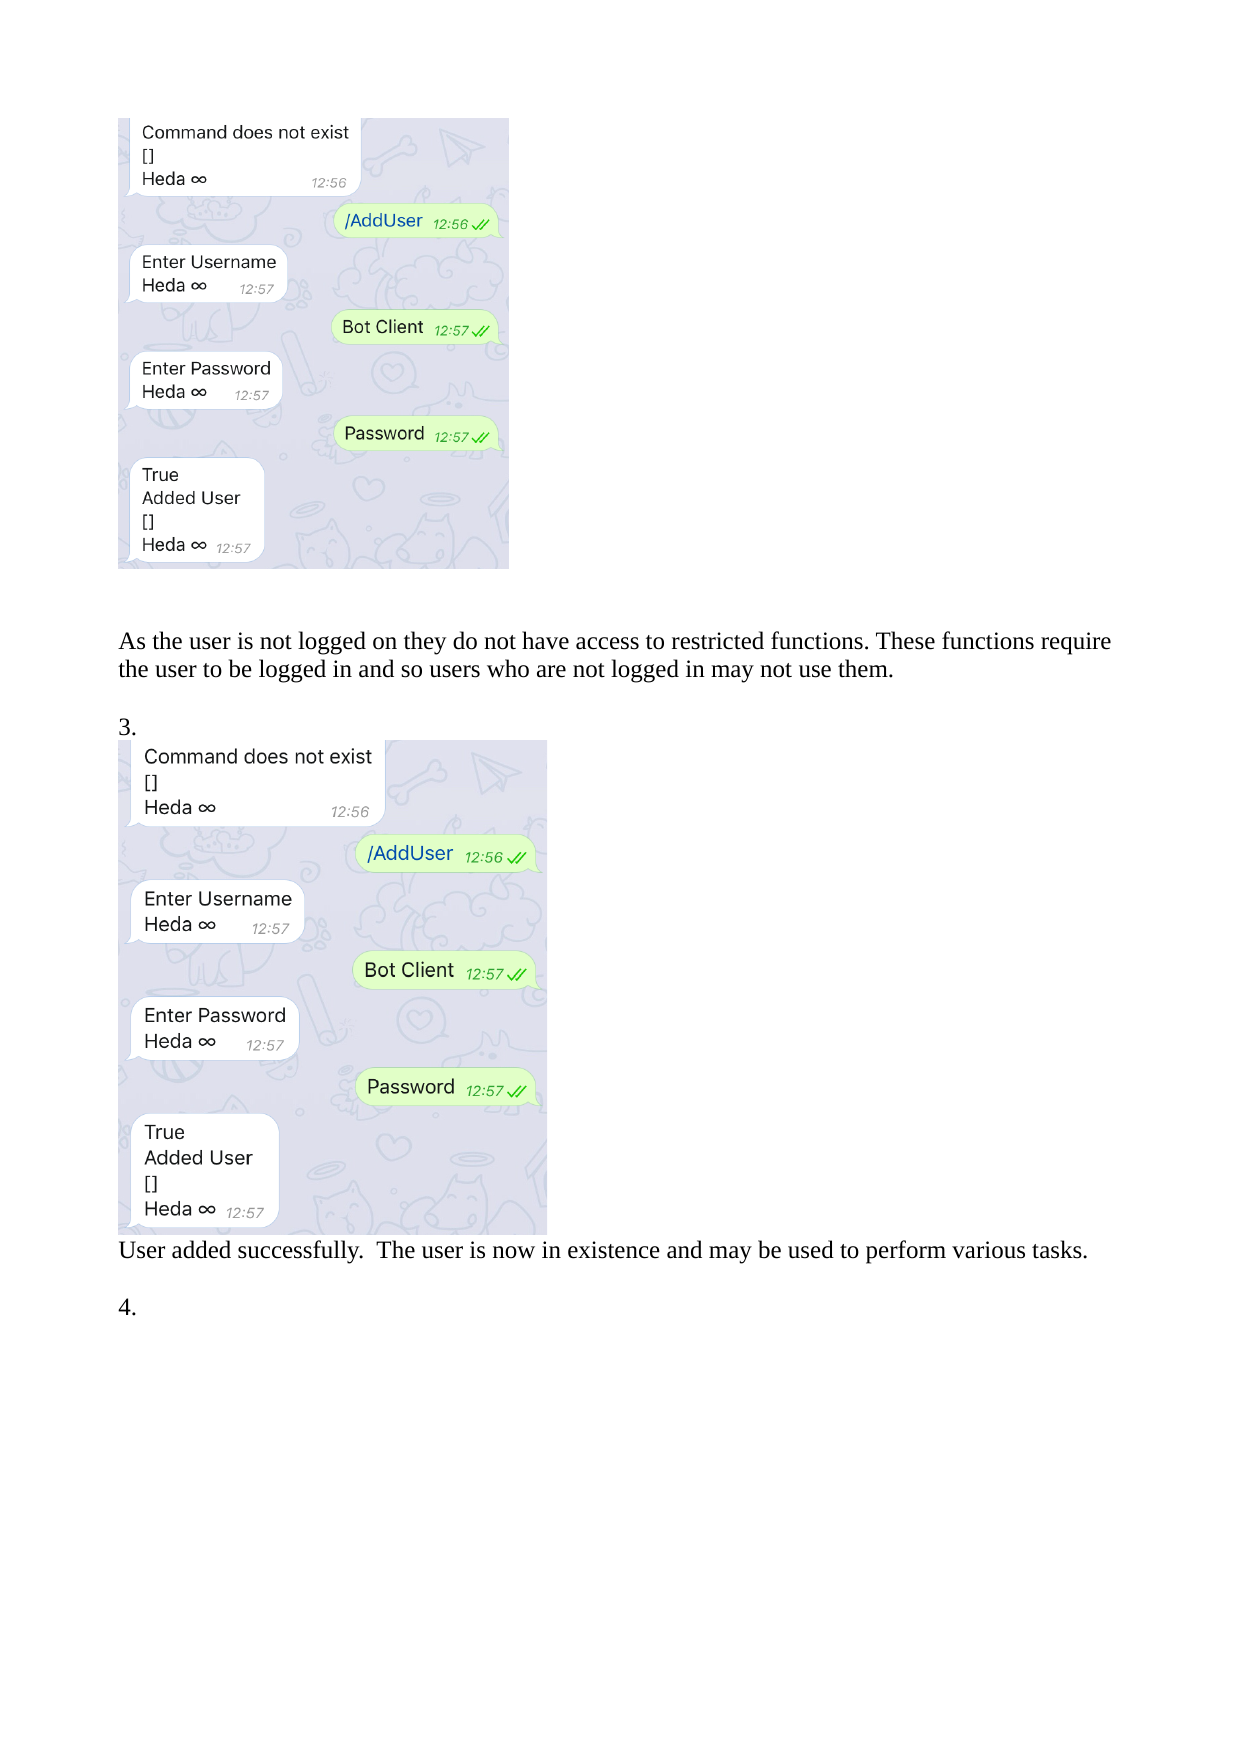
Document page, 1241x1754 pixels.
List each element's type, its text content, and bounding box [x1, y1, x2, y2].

text As the user is not logged on they do not have access to restricted functions. These functions require the user to be logged in and so users who are not logged in may not use them. [118, 626, 1122, 683]
text User added successfully. The user is now in existence and may be used to perform various tasks. [118, 741, 1122, 1263]
text 3. [118, 712, 1122, 741]
text 4. [118, 1292, 1122, 1321]
picture [118, 740, 548, 1235]
picture [118, 118, 509, 569]
